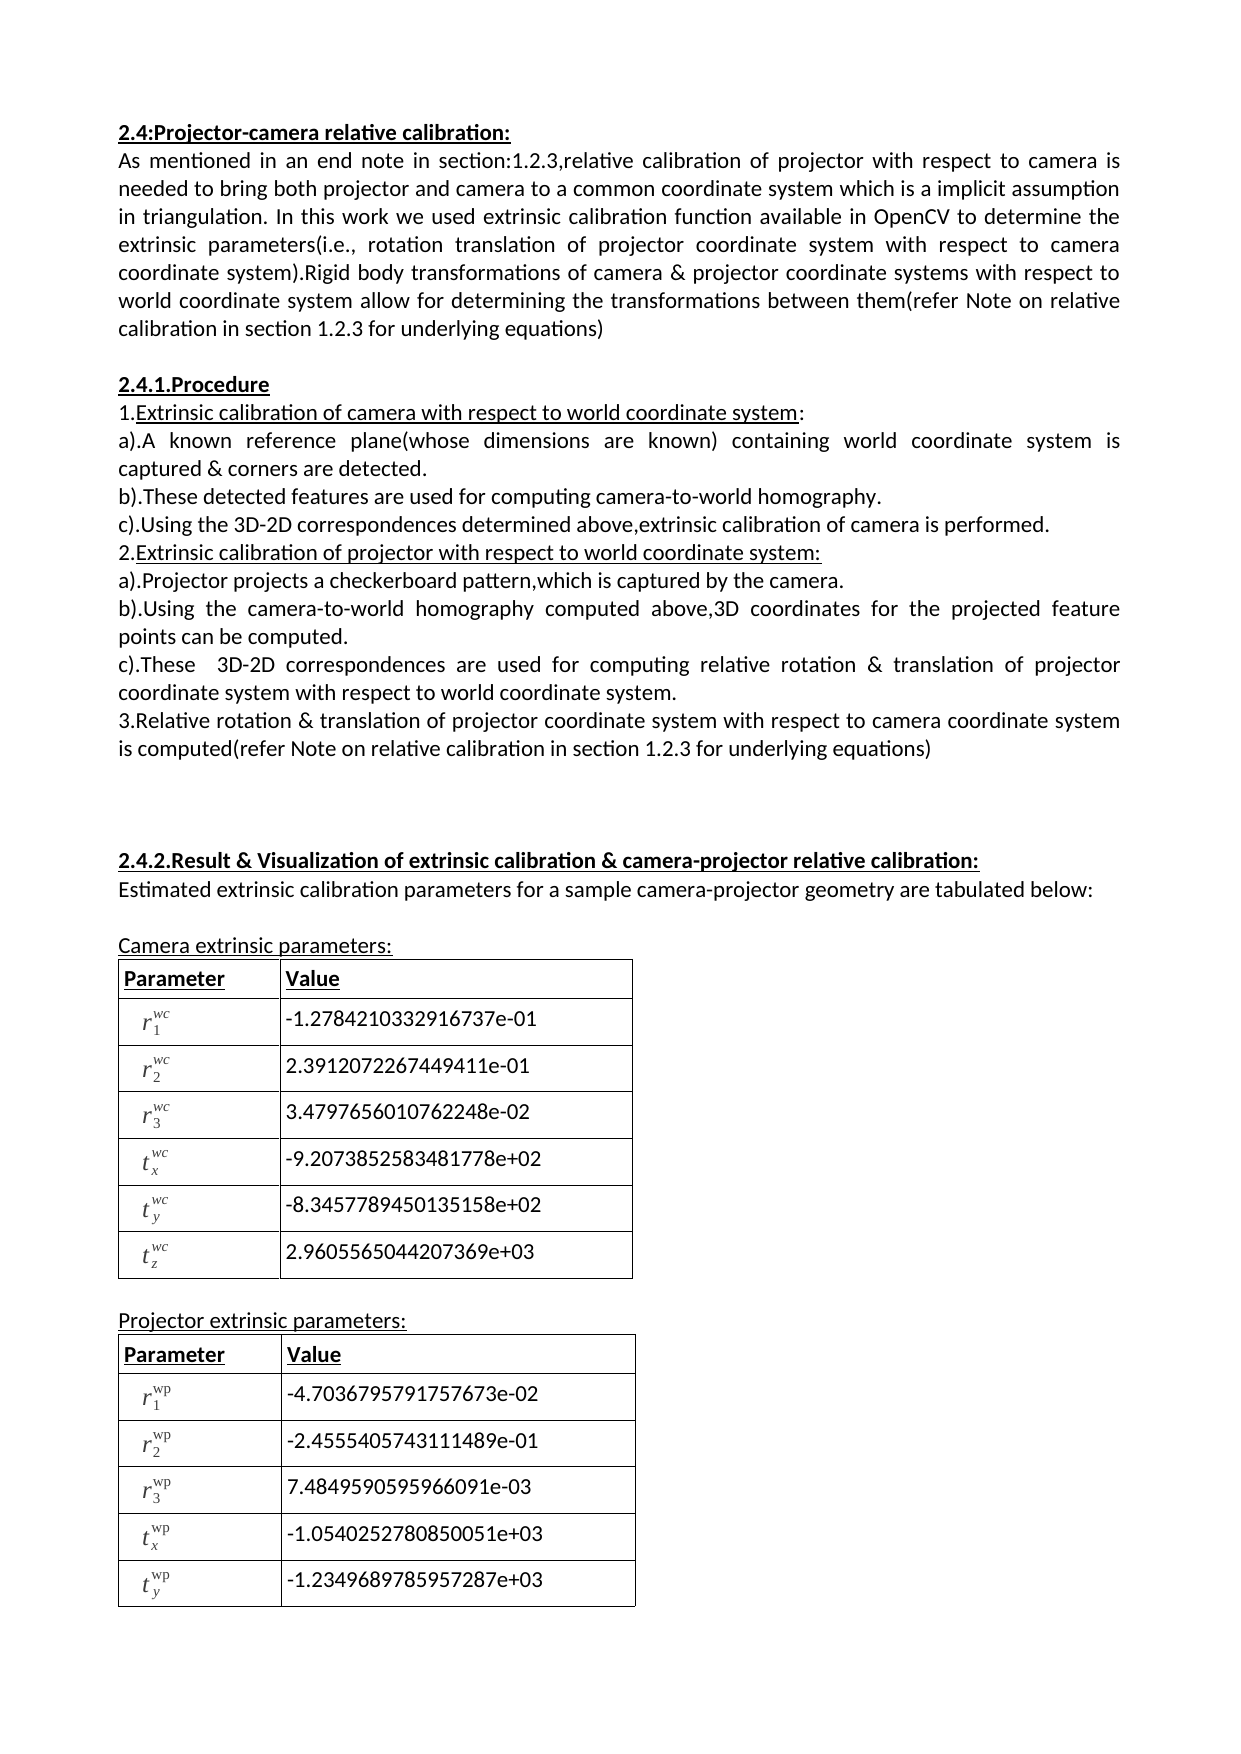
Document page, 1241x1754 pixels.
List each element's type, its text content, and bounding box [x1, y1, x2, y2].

text Projector extrinsic parameters: [118, 1306, 1122, 1334]
table_header Value [282, 1335, 635, 1373]
table_cell -1.0540252780850051e+03 [282, 1514, 635, 1560]
table_cell -4.7036795791757673e-02 [282, 1374, 635, 1420]
table_cell 2.9605565044207369e+03 [281, 1232, 632, 1278]
table_cell 7.4849590595966091e-03 [282, 1467, 635, 1513]
text c).These 3D-2D correspondences are used for computing relative rotation & translation of projector coordinate system with respect to world coordinate system. [118, 651, 1122, 707]
text 3.Relative rotation & translation of projector coordinate system with respect to camera coordinate system is computed(refer Note on relative calibration in section 1.2.3 for underlying equations) [118, 707, 1122, 763]
text b).These detected features are used for computing camera-to-world homography. [118, 482, 1122, 510]
text a).A known reference plane(whose dimensions are known) containing world coordinate system is captured & corners are detected. [118, 426, 1122, 482]
table_cell [119, 1467, 281, 1513]
table_cell [119, 1139, 279, 1185]
text a).Projector projects a checkerboard pattern,which is captured by the camera. [118, 566, 1122, 594]
table_cell -1.2784210332916737e-01 [281, 999, 632, 1045]
table_cell [119, 1092, 279, 1138]
text Estimated extrinsic calibration parameters for a sample camera-projector geometry are tabulated below: [118, 875, 1122, 903]
text Camera extrinsic parameters: [118, 931, 1122, 959]
table_cell [119, 1186, 279, 1231]
text 2.4:Projector-camera relative calibration: [118, 118, 1122, 146]
text As mentioned in an end note in section:1.2.3,relative calibration of projector with respect to camera is needed to bring both projector and camera to a common coordinate system which is a implicit assumption in triangulation. In this work we used extrinsic calibration function available in OpenCV to determine the extrinsic parameters(i.e., rotation translation of projector coordinate system with respect to camera coordinate system).Rigid body transformations of camera & projector coordinate systems with respect to world coordinate system allow for determining the transformations between them(refer Note on relative calibration in section 1.2.3 for underlying equations) [118, 146, 1122, 342]
table_cell -1.2349689785957287e+03 [282, 1561, 635, 1606]
table_header Parameter [119, 1335, 281, 1373]
text 2.4.2.Result & Visualization of extrinsic calibration & camera-projector relative calibration: [118, 847, 1122, 875]
table_cell [119, 1421, 281, 1466]
text b).Using the camera-to-world homography computed above,3D coordinates for the projected feature points can be computed. [118, 594, 1122, 651]
table_cell 2.3912072267449411e-01 [281, 1046, 632, 1091]
table_cell 3.4797656010762248e-02 [281, 1092, 632, 1138]
table_cell -8.3457789450135158e+02 [281, 1186, 632, 1231]
table_header Value [281, 960, 632, 998]
table_cell -2.4555405743111489e-01 [282, 1421, 635, 1466]
table_header Parameter [119, 960, 279, 998]
table_cell [119, 1561, 281, 1606]
table_cell [119, 1232, 279, 1278]
table_cell [119, 999, 279, 1045]
table_cell -9.2073852583481778e+02 [281, 1139, 632, 1185]
table_cell [119, 1374, 281, 1420]
table_cell [119, 1514, 281, 1560]
table_cell [119, 1046, 279, 1091]
text 1.Extrinsic calibration of camera with respect to world coordinate system: [118, 398, 1122, 426]
text c).Using the 3D-2D correspondences determined above,extrinsic calibration of camera is performed. [118, 510, 1122, 538]
text 2.Extrinsic calibration of projector with respect to world coordinate system: [118, 538, 1122, 566]
text 2.4.1.Procedure [118, 370, 1122, 398]
